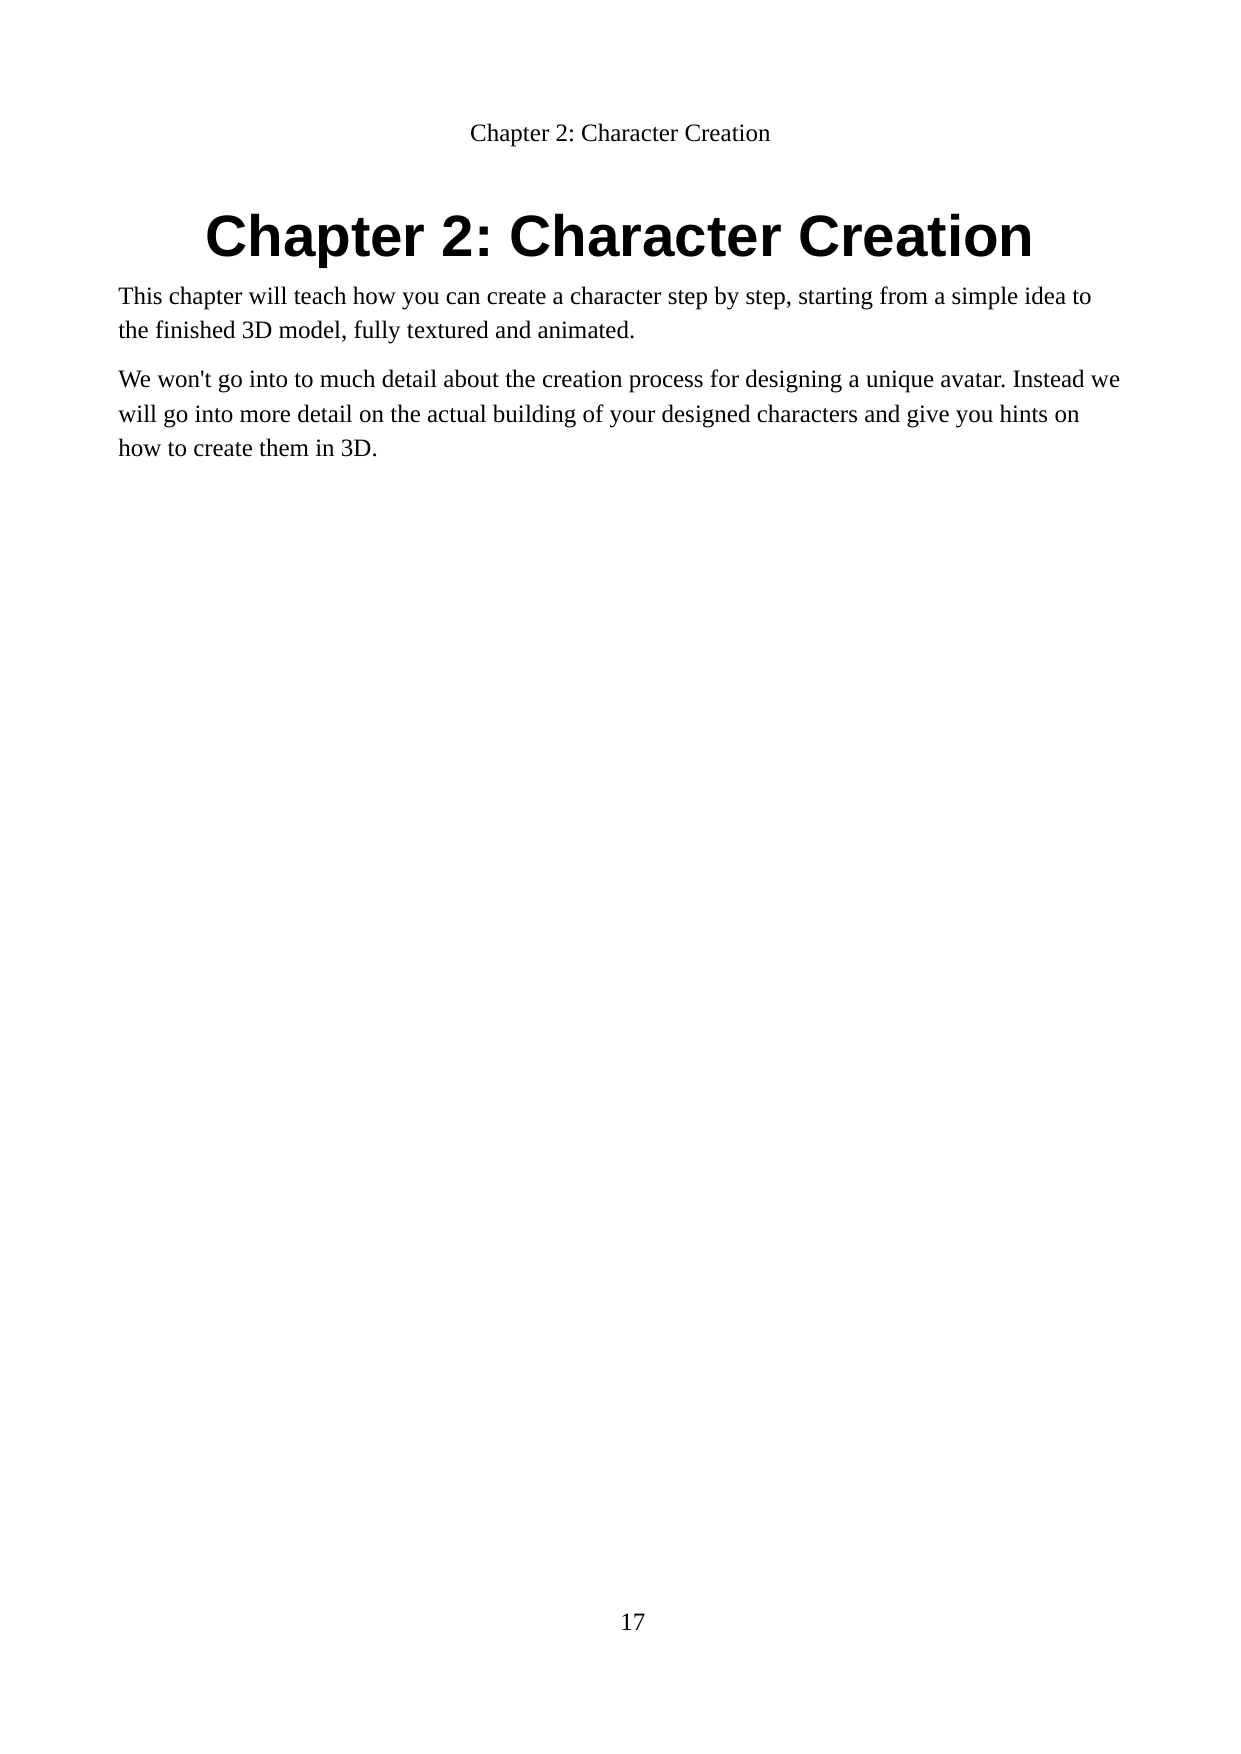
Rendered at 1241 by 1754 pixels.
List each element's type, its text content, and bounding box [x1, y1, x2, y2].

subtitle Chapter 2: Character Creation [118, 201, 1122, 268]
